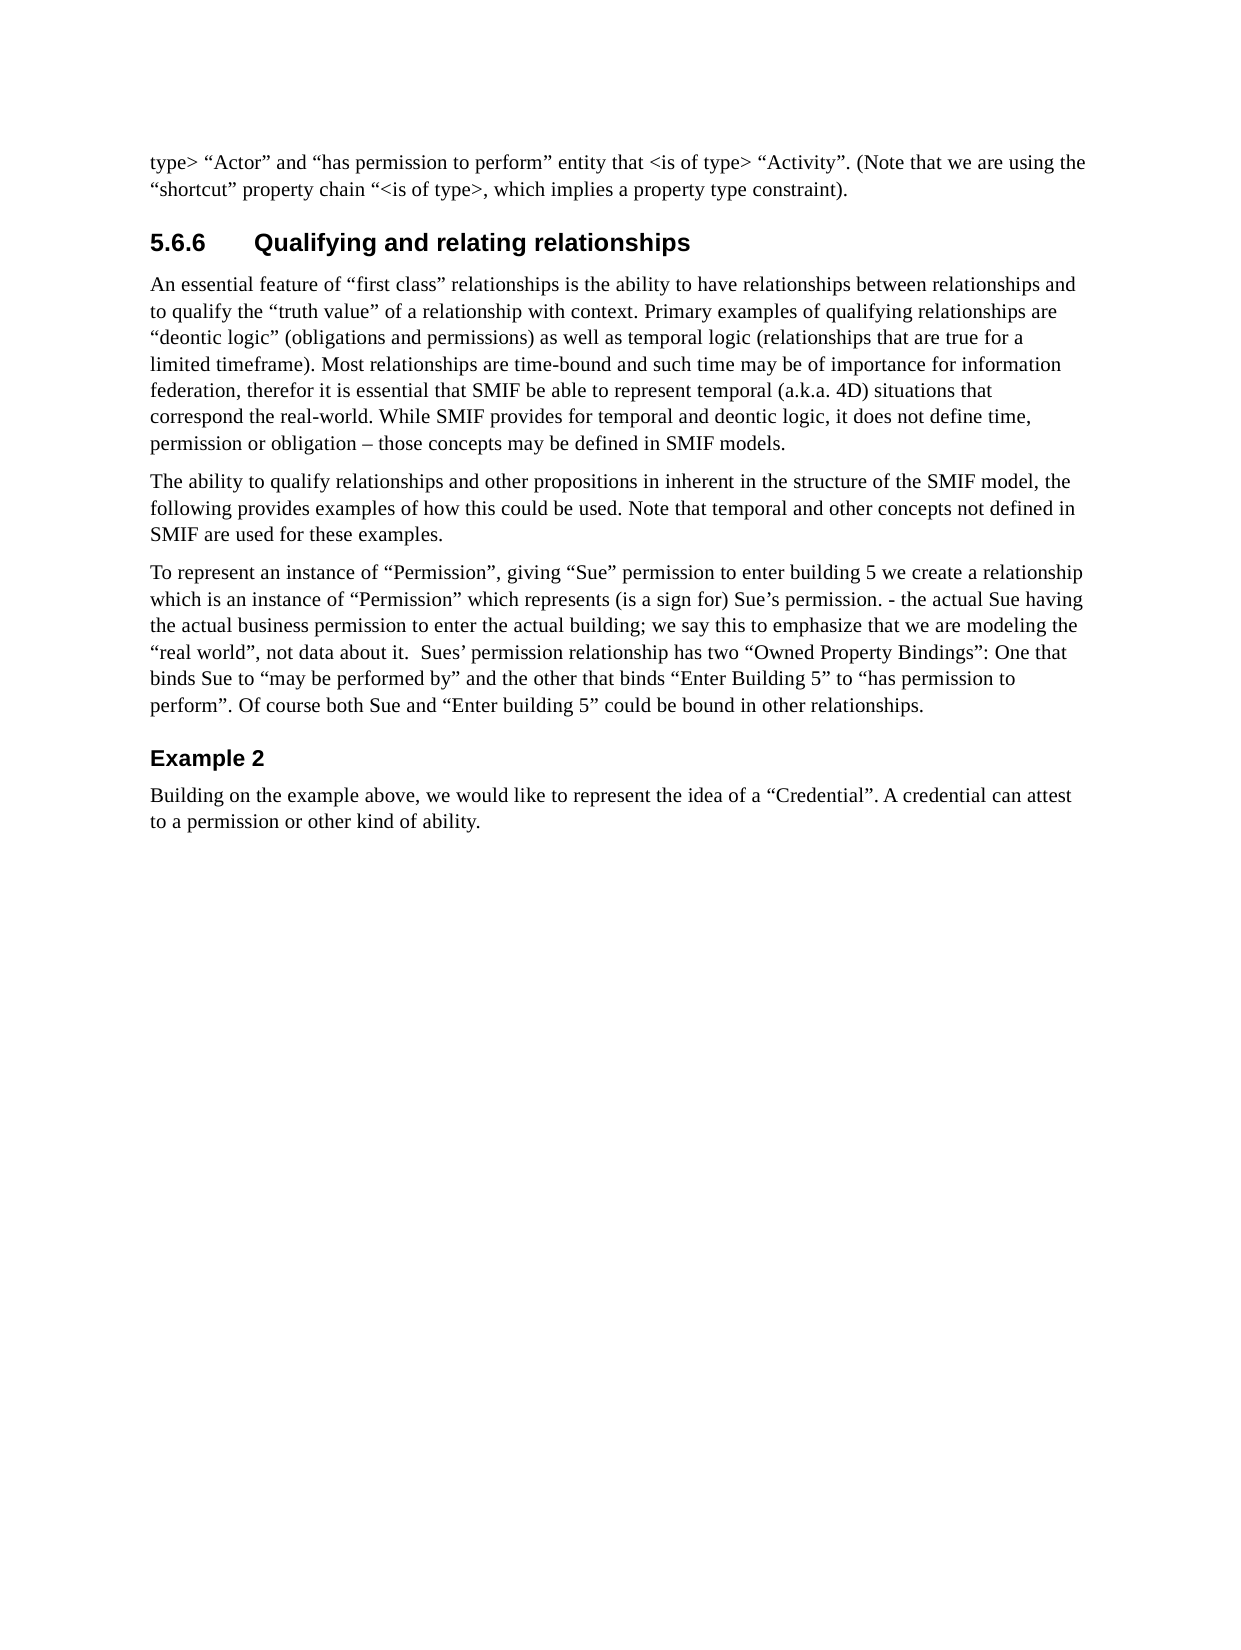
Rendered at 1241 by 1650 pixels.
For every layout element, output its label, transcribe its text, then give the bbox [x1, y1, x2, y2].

text Building on the example above, we would like to represent the idea of a “Credential”. A credential can attest to a permission or other kind of ability. [150, 783, 1090, 833]
text Example 2 [150, 744, 1090, 771]
text To represent an instance of “Permission”, giving “Sue” permission to enter building 5 we create a relationship which is an instance of “Permission” which represents (is a sign for) Sue’s permission. - the actual Sue having the actual business permission to enter the actual building; we say this to emphasize that we are modeling the “real world”, not data about it. Sues’ permission relationship has two “Owned Property Bindings”: One that binds Sue to “may be performed by” and the other that binds “Enter Building 5” to “has permission to perform”. Of course both Sue and “Enter building 5” could be bound in other relationships. [150, 560, 1090, 716]
subtitle Qualifying and relating relationships [150, 228, 1090, 257]
text An essential feature of “first class” relationships is the ability to have relationships between relationships and to qualify the “truth value” of a relationship with context. Primary examples of qualifying relationships are “deontic logic” (obligations and permissions) as well as temporal logic (relationships that are true for a limited timeframe). Most relationships are time-bound and such time may be of importance for information federation, therefor it is essential that SMIF be able to represent temporal (a.k.a. 4D) situations that correspond the real-world. While SMIF provides for temporal and deontic logic, it does not define time, permission or obligation – those concepts may be defined in SMIF models. [150, 272, 1090, 455]
text The ability to qualify relationships and other propositions in inherent in the structure of the SMIF model, the following provides examples of how this could be used. Note that temporal and other concepts not defined in SMIF are used for these examples. [150, 469, 1090, 546]
text type> “Actor” and “has permission to perform” entity that <is of type> “Activity”. (Note that we are using the “shortcut” property chain “<is of type>, which implies a property type constraint). [150, 150, 1090, 201]
